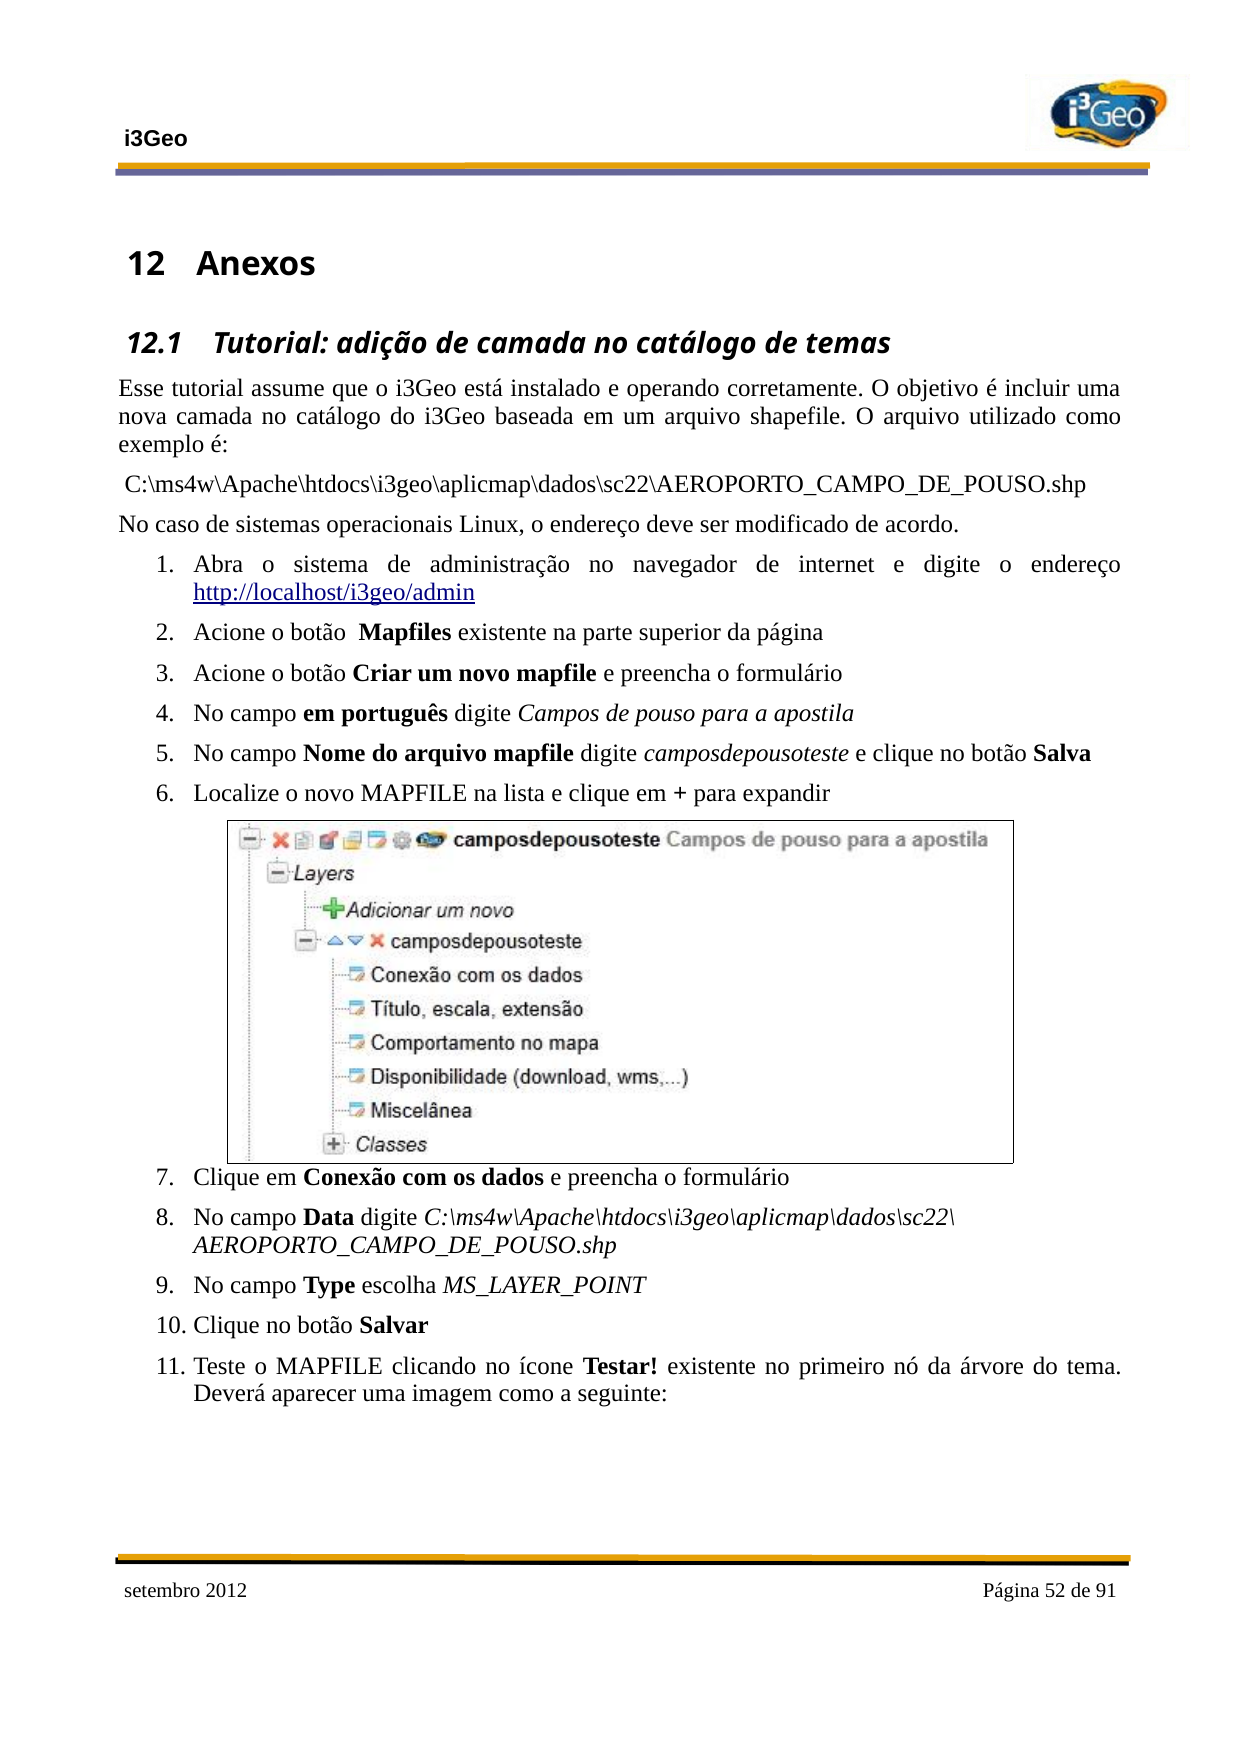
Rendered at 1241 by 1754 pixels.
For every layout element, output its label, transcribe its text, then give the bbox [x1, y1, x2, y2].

list No campo Data digite C:\ms4w\Apache\htdocs\i3geo\aplicmap\dados\sc22\AEROPORTO_CAMPO_DE_POUSO.shp [156, 1203, 1122, 1259]
list Clique em Conexão com os dados e preencha o formulário [156, 819, 1122, 1191]
subtitle Anexos [118, 239, 1122, 285]
list Localize o novo MAPFILE na lista e clique em + para expandir [156, 779, 1122, 807]
text No caso de sistemas operacionais Linux, o endereço deve ser modificado de acordo. [118, 510, 1122, 538]
list No campo Nome do arquivo mapfile digite camposdepousoteste e clique no botão Salva [156, 739, 1122, 767]
list Clique no botão Salvar [156, 1312, 1122, 1339]
list No campo em português digite Campos de pouso para a apostila [156, 699, 1122, 727]
subtitle Tutorial: adição de camada no catálogo de temas [118, 322, 1122, 362]
text Esse tutorial assume que o i3Geo está instalado e operando corretamente. O objetivo é incluir uma nova camada no catálogo do i3Geo baseada em um arquivo shapefile. O arquivo utilizado como exemplo é: [118, 374, 1122, 458]
list Abra o sistema de administração no navegador de internet e digite o endereço http://localhost/i3geo/admin [156, 551, 1122, 606]
picture [1025, 74, 1191, 151]
list No campo Type escolha MS_LAYER_POINT [156, 1271, 1122, 1299]
list Teste o MAPFILE clicando no ícone Testar! existente no primeiro nó da árvore do tema. Deverá aparecer uma imagem como a seguinte: [156, 1352, 1122, 1407]
list Acione o botão Criar um novo mapfile e preencha o formulário [156, 659, 1122, 686]
picture [230, 822, 1011, 1161]
list Acione o botão Mapfiles existente na parte superior da página [156, 618, 1122, 646]
text C:\ms4w\Apache\htdocs\i3geo\aplicmap\dados\sc22\AEROPORTO_CAMPO_DE_POUSO.shp [118, 470, 1122, 498]
